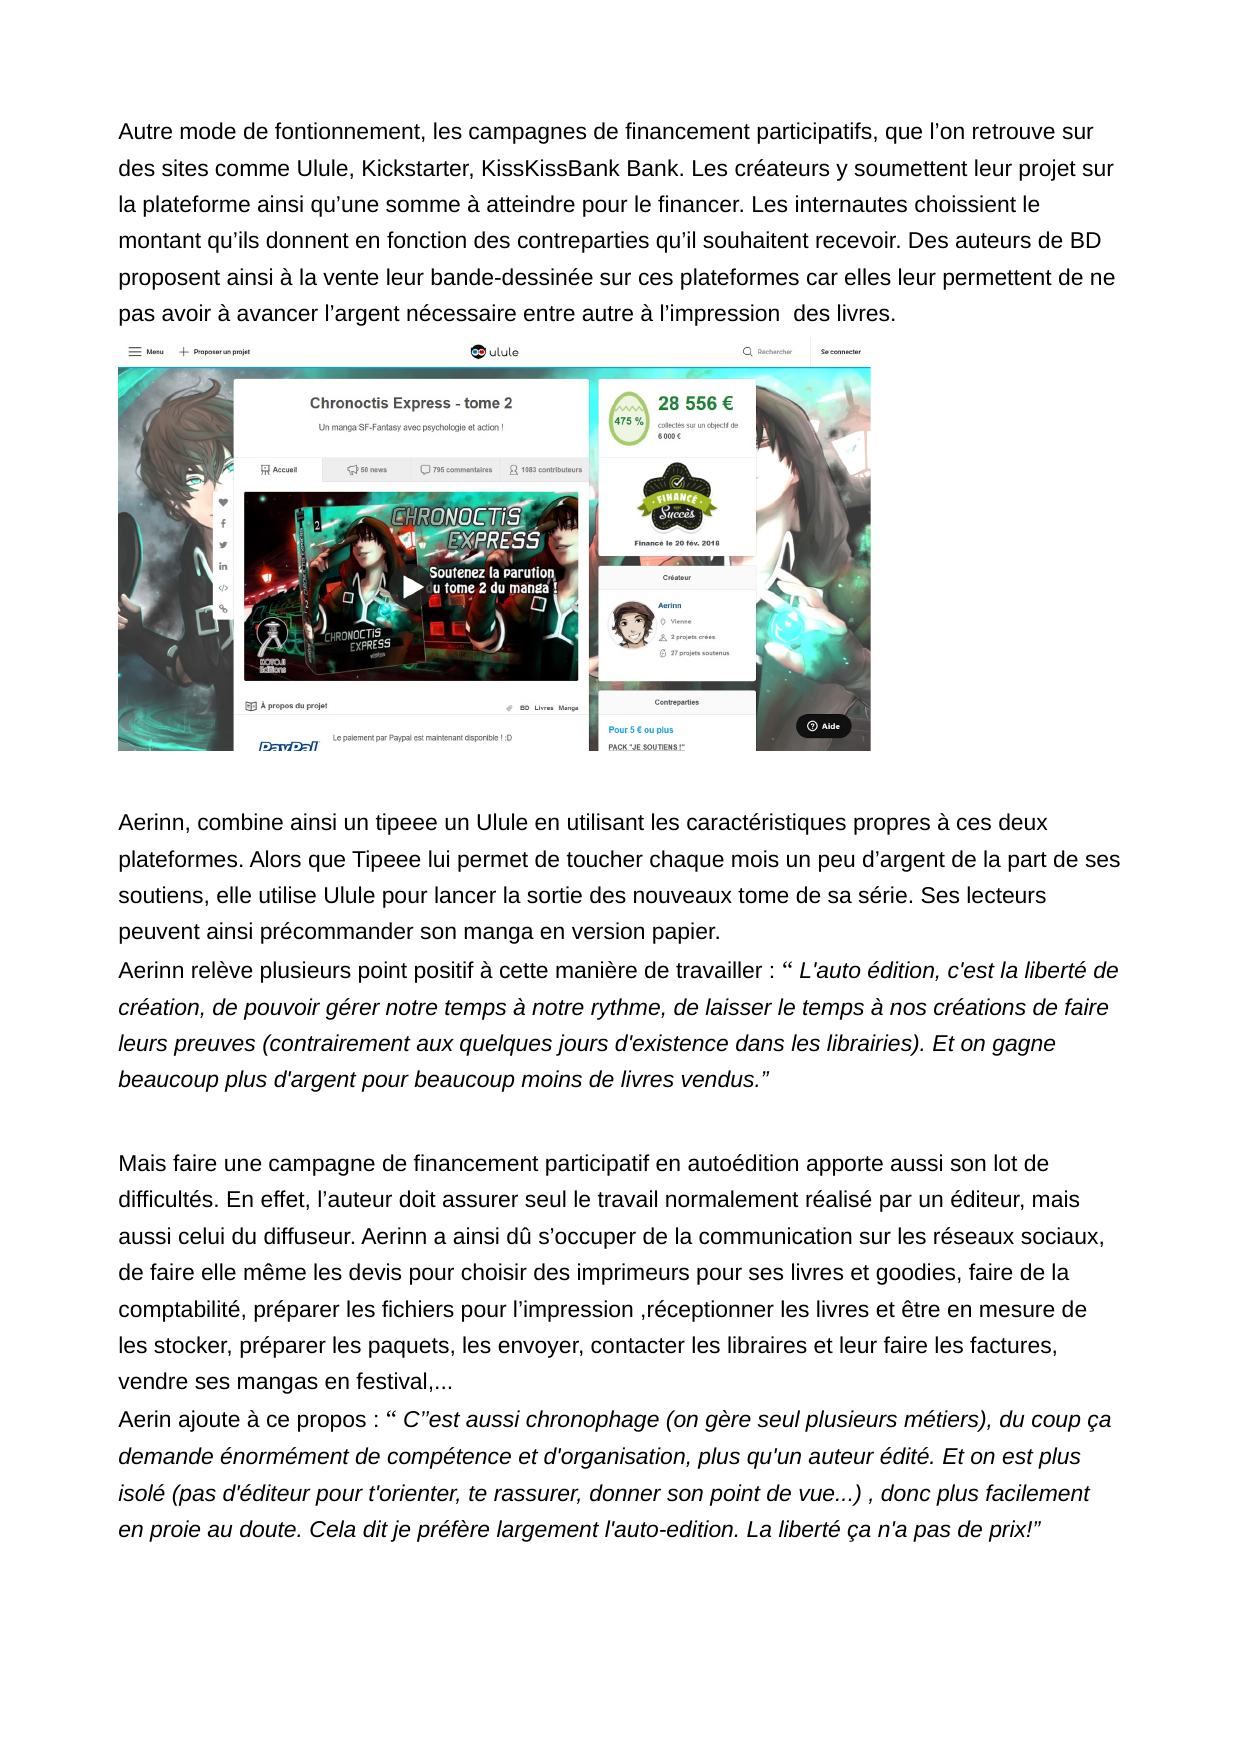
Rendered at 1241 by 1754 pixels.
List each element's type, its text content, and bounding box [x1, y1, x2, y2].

picture [118, 337, 871, 751]
text Aerinn relève plusieurs point positif à cette manière de travailler : “ L'auto édition, c'est la liberté de création, de pouvoir gérer notre temps à notre rythme, de laisser le temps à nos créations de faire leurs preuves (contrairement aux quelques jours d'existence dans les librairies). Et on gagne beaucoup plus d'argent pour beaucoup moins de livres vendus.” [118, 955, 1122, 1092]
text Aerin ajoute à ce propos : “ C’’est aussi chronophage (on gère seul plusieurs métiers), du coup ça demande énormément de compétence et d'organisation, plus qu'un auteur édité. Et on est plus isolé (pas d'éditeur pour t'orienter, te rassurer, donner son point de vue...) , donc plus facilement en proie au doute. Cela dit je préfère largement l'auto-edition. La liberté ça n'a pas de prix!” [118, 1404, 1122, 1542]
text Aerinn, combine ainsi un tipeee un Ulule en utilisant les caractéristiques propres à ces deux plateformes. Alors que Tipeee lui permet de toucher chaque mois un peu d’argent de la part de ses soutiens, elle utilise Ulule pour lancer la sortie des nouveaux tome de sa série. Ses lecteurs peuvent ainsi précommander son manga en version papier. [118, 809, 1122, 945]
text Autre mode de fontionnement, les campagnes de financement participatifs, que l’on retrouve sur des sites comme Ulule, Kickstarter, KissKissBank Bank. Les créateurs y soumettent leur projet sur la plateforme ainsi qu’une somme à atteindre pour le financer. Les internautes choissient le montant qu’ils donnent en fonction des contreparties qu’il souhaitent recevoir. Des auteurs de BD proposent ainsi à la vente leur bande-dessinée sur ces plateformes car elles leur permettent de ne pas avoir à avancer l’argent nécessaire entre autre à l’impression des livres. [118, 118, 1122, 751]
text Mais faire une campagne de financement participatif en autoédition apporte aussi son lot de difficultés. En effet, l’auteur doit assurer seul le travail normalement réalisé par un éditeur, mais aussi celui du diffuseur. Aerinn a ainsi dû s’occuper de la communication sur les réseaux sociaux, de faire elle même les devis pour choisir des imprimeurs pour ses livres et goodies, faire de la comptabilité, préparer les fichiers pour l’impression ,réceptionner les livres et être en mesure de les stocker, préparer les paquets, les envoyer, contacter les libraires et leur faire les factures, vendre ses mangas en festival,... [118, 1150, 1122, 1394]
